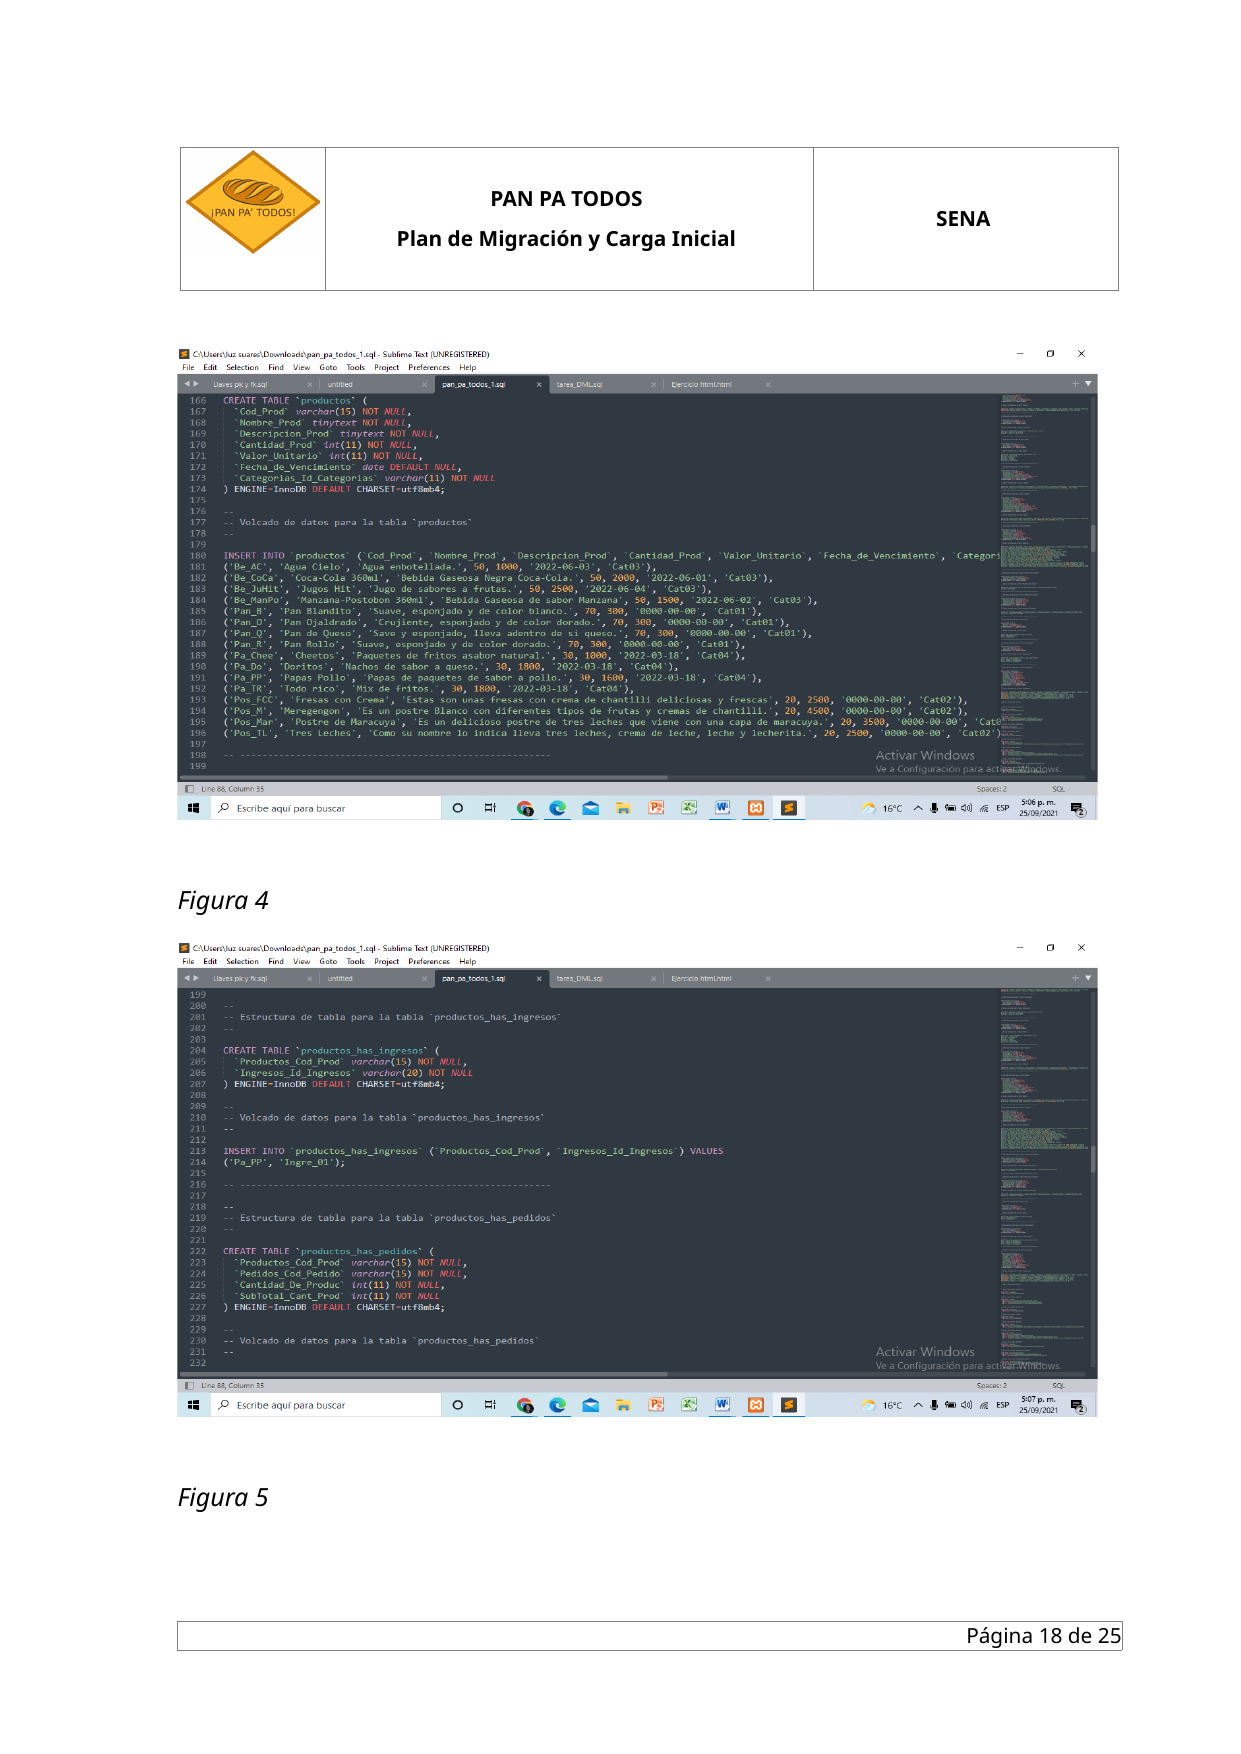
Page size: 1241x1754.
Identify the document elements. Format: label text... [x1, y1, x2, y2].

text Figura 5 [177, 1479, 1122, 1513]
text Figura 4 [177, 882, 1122, 916]
